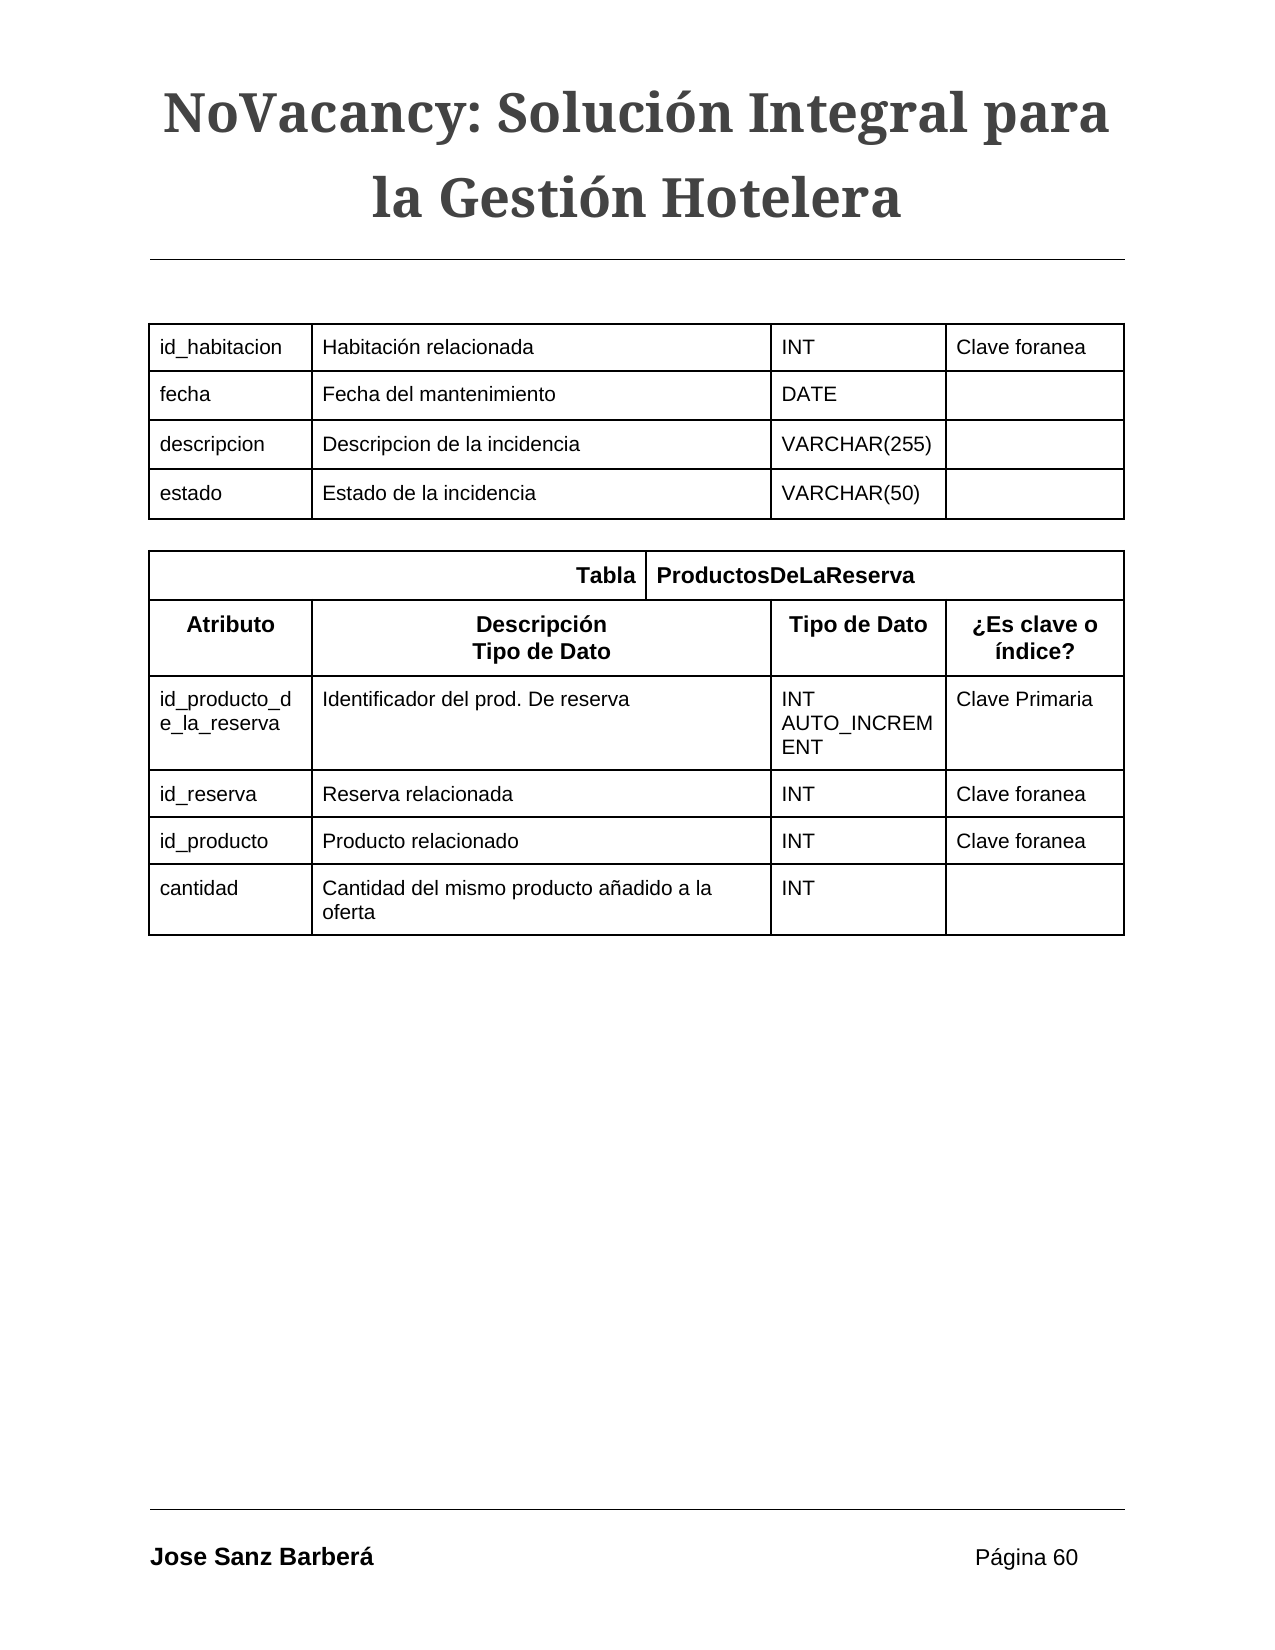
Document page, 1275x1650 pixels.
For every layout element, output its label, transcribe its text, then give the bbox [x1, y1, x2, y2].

table_cell VARCHAR(50) [772, 470, 945, 517]
table_cell Identificador del prod. De reserva [313, 677, 770, 769]
table_cell VARCHAR(255) [772, 421, 945, 468]
table_cell INT [772, 771, 945, 816]
table_cell Descripción Tipo de Dato [313, 601, 770, 674]
table_cell Cantidad del mismo producto añadido a la oferta [313, 865, 770, 934]
table_cell [947, 865, 1123, 934]
table_cell Clave Primaria [947, 677, 1123, 769]
table_cell Estado de la incidencia [313, 470, 770, 517]
table_cell ¿Es clave o índice? [947, 601, 1123, 674]
table_cell INT [772, 818, 945, 863]
table_cell INT [772, 865, 945, 934]
table_cell Clave foranea [947, 771, 1123, 816]
table_cell descripcion [150, 421, 311, 468]
table_header Tabla [150, 552, 645, 599]
table_cell INT AUTO_INCREMENT [772, 677, 945, 769]
table_cell id_habitacion [150, 325, 311, 369]
table_cell [947, 470, 1123, 517]
table_header ProductosDeLaReserva [647, 552, 1123, 599]
table_cell [947, 372, 1123, 419]
table_cell id_reserva [150, 771, 311, 816]
table_cell Tipo de Dato [772, 601, 945, 674]
table_cell id_producto_de_la_reserva [150, 677, 311, 769]
table_cell Reserva relacionada [313, 771, 770, 816]
table_cell Clave foranea [947, 325, 1123, 369]
table_cell Habitación relacionada [313, 325, 770, 369]
table_cell Atributo [150, 601, 311, 674]
table_cell DATE [772, 372, 945, 419]
table_cell cantidad [150, 865, 311, 934]
table_cell fecha [150, 372, 311, 419]
table_cell Descripcion de la incidencia [313, 421, 770, 468]
table_cell Fecha del mantenimiento [313, 372, 770, 419]
table_cell [947, 421, 1123, 468]
table_cell Clave foranea [947, 818, 1123, 863]
table_cell INT [772, 325, 945, 369]
table_cell Producto relacionado [313, 818, 770, 863]
table_cell id_producto [150, 818, 311, 863]
table_cell estado [150, 470, 311, 517]
